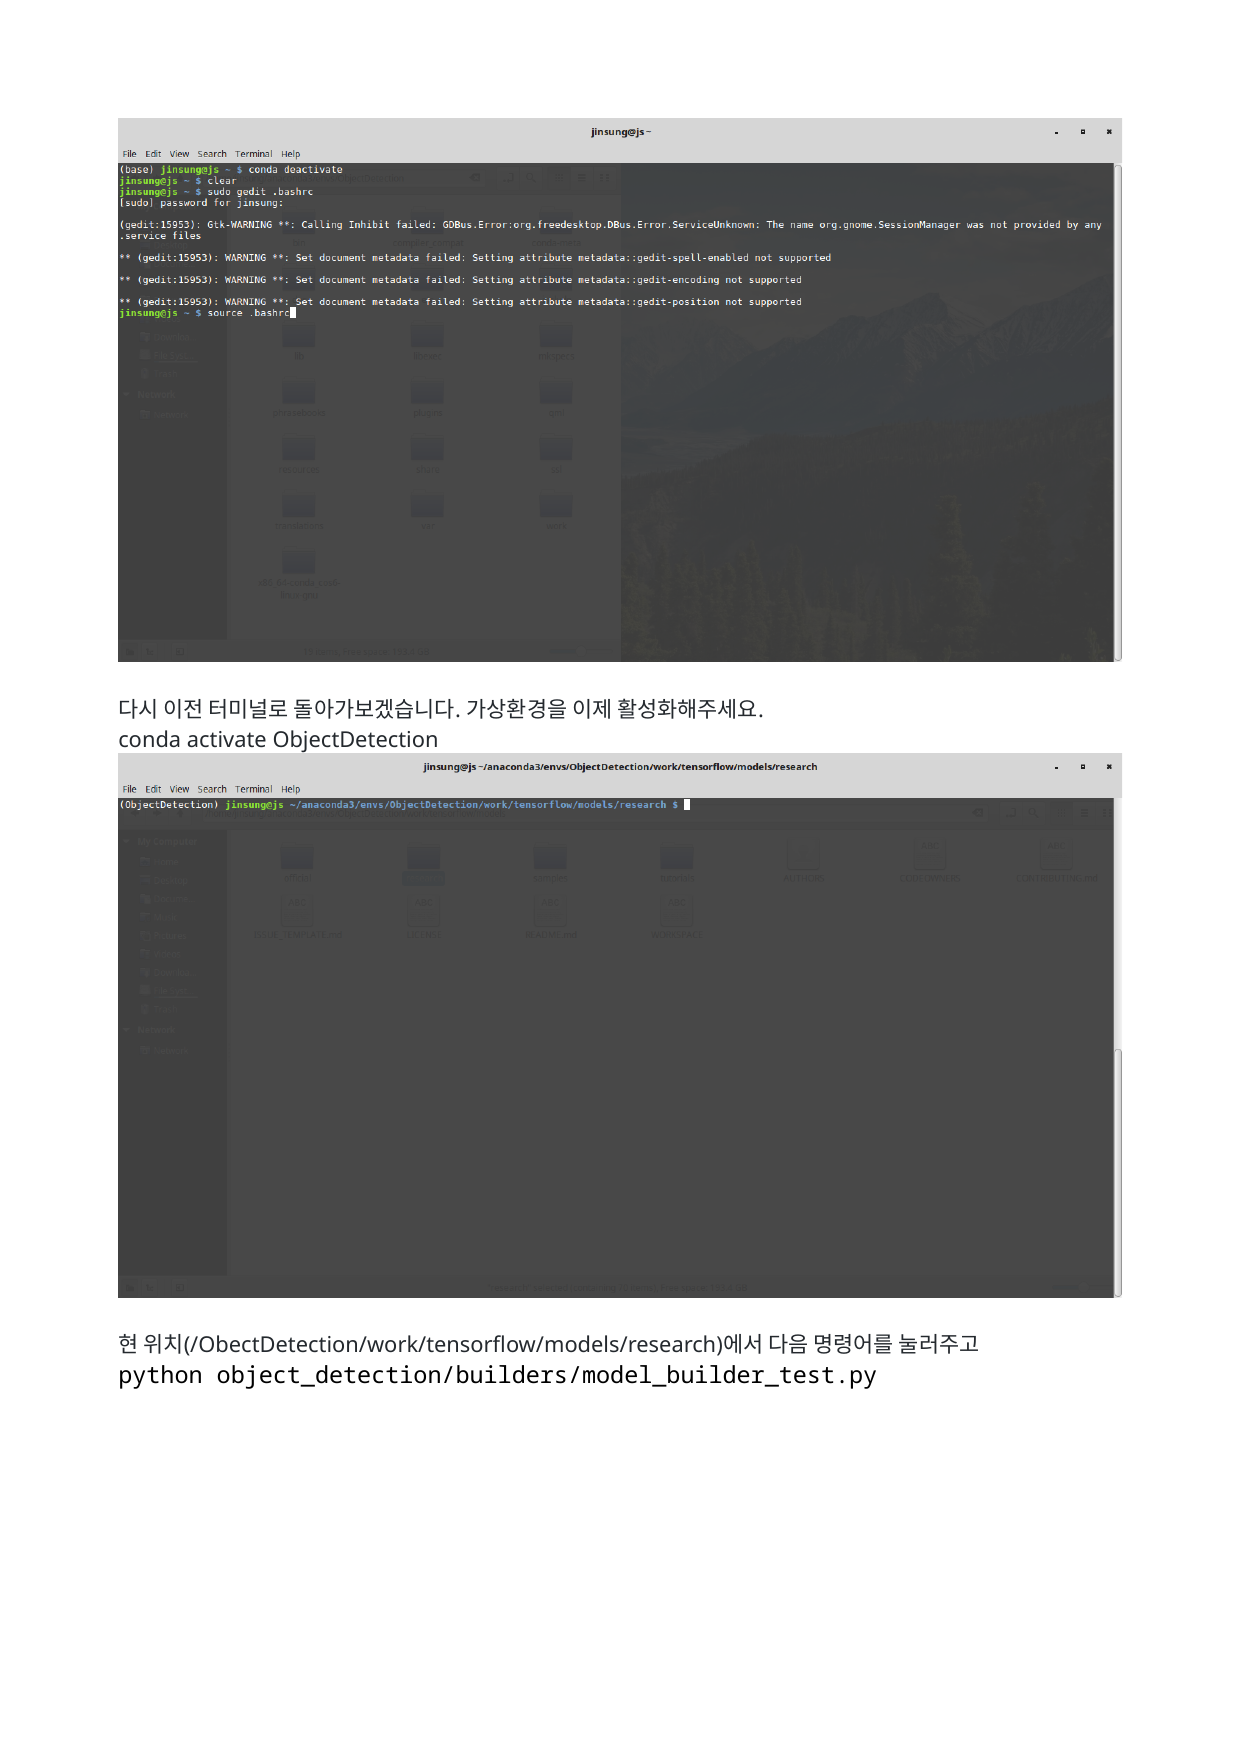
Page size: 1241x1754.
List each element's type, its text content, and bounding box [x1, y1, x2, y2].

text 다시 이전 터미널로 돌아가보겠습니다. 가상환경을 이제 활성화해주세요. [118, 692, 1122, 723]
picture [118, 753, 1123, 1298]
text conda activate ObjectDetection [118, 723, 1122, 753]
picture [118, 118, 1123, 662]
text python object_detection/builders/model_builder_test.py [118, 1359, 1122, 1391]
text 현 위치(/ObectDetection/work/tensorflow/models/research)에서 다음 명령어를 눌러주고 [118, 1327, 1122, 1359]
